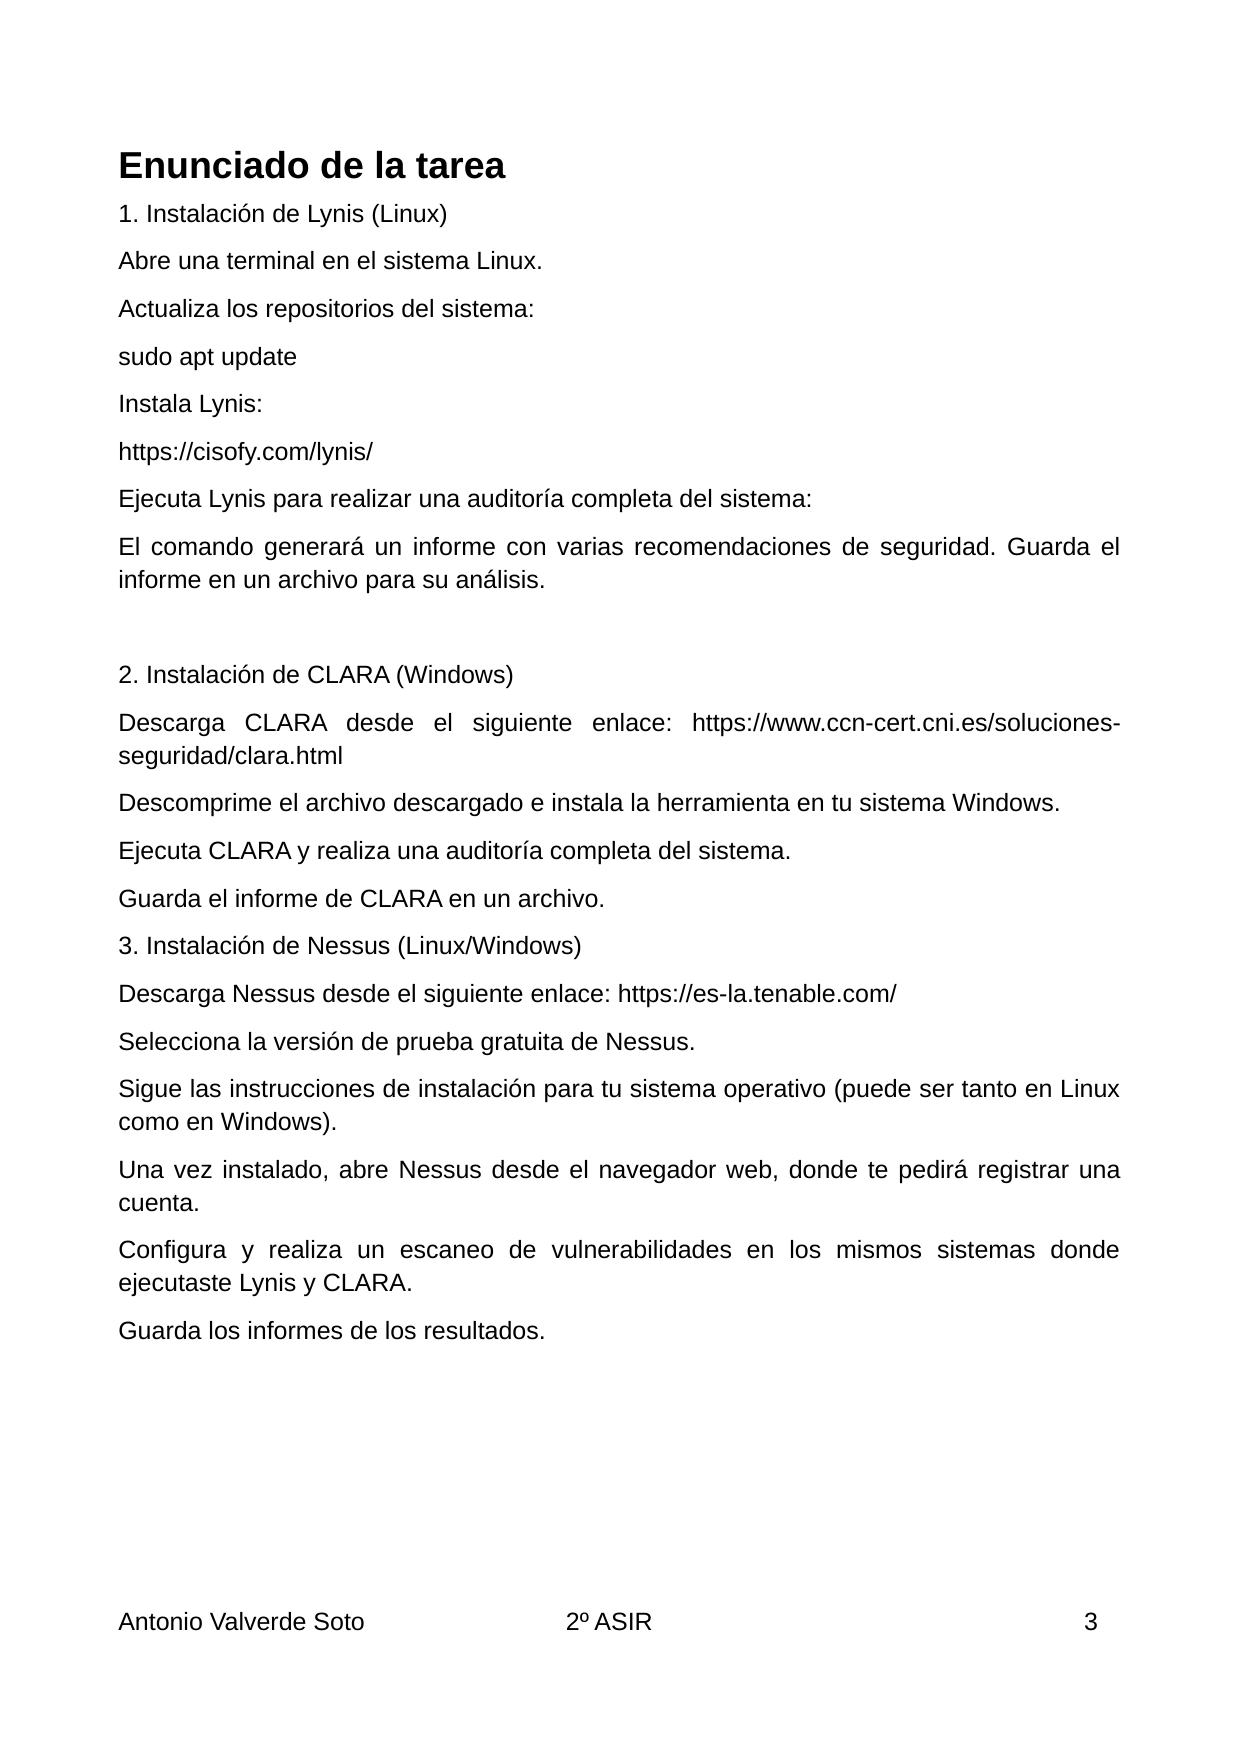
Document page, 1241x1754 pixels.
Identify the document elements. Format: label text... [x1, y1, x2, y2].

text Una vez instalado, abre Nessus desde el navegador web, donde te pedirá registrar una cuenta. [118, 1155, 1122, 1216]
text sudo apt update [118, 342, 1122, 370]
text Abre una terminal en el sistema Linux. [118, 246, 1122, 275]
text Configura y realiza un escaneo de vulnerabilidades en los mismos sistemas donde ejecutaste Lynis y CLARA. [118, 1235, 1122, 1297]
text Guarda los informes de los resultados. [118, 1316, 1122, 1345]
text Sigue las instrucciones de instalación para tu sistema operativo (puede ser tanto en Linux como en Windows). [118, 1074, 1122, 1136]
text 1. Instalación de Lynis (Linux) [118, 199, 1122, 227]
text Ejecuta Lynis para realizar una auditoría completa del sistema: [118, 484, 1122, 513]
text 2. Instalación de CLARA (Windows) [118, 660, 1122, 689]
text Descarga CLARA desde el siguiente enlace: https://www.ccn-cert.cni.es/soluciones-seguridad/clara.html [118, 708, 1122, 769]
text 3. Instalación de Nessus (Linux/Windows) [118, 931, 1122, 960]
text Guarda el informe de CLARA en un archivo. [118, 884, 1122, 912]
text Instala Lynis: [118, 389, 1122, 418]
text Descarga Nessus desde el siguiente enlace: https://es-la.tenable.com/ [118, 979, 1122, 1008]
text Descomprime el archivo descargado e instala la herramienta en tu sistema Windows. [118, 788, 1122, 817]
subtitle Enunciado de la tarea [118, 143, 1122, 186]
text El comando generará un informe con varias recomendaciones de seguridad. Guarda el informe en un archivo para su análisis. [118, 532, 1122, 594]
text Selecciona la versión de prueba gratuita de Nessus. [118, 1026, 1122, 1055]
text https://cisofy.com/lynis/ [118, 437, 1122, 466]
text Ejecuta CLARA y realiza una auditoría completa del sistema. [118, 836, 1122, 865]
text Actualiza los repositorios del sistema: [118, 294, 1122, 323]
